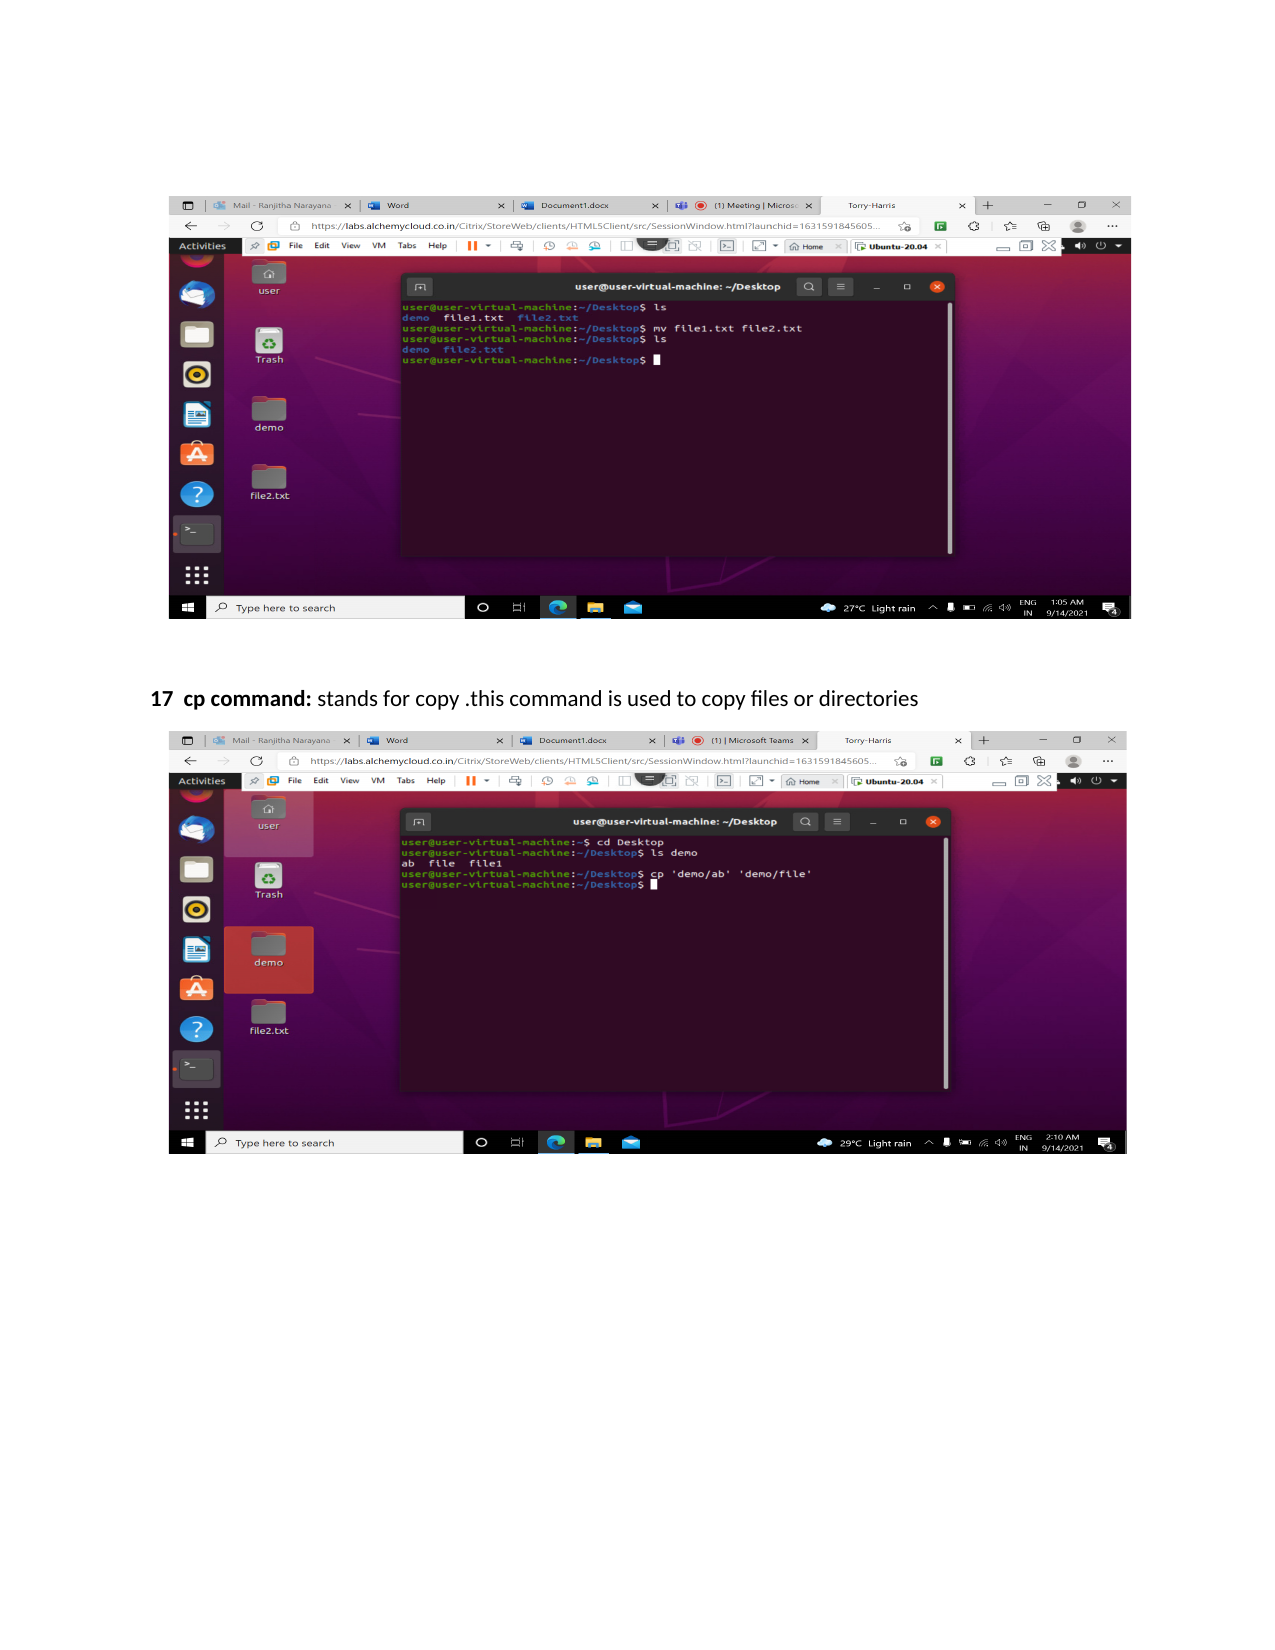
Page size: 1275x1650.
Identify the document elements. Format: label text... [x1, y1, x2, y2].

picture [168, 731, 1127, 1154]
text 17 cp command: stands for copy .this command is used to copy files or directories [150, 684, 1125, 712]
picture [168, 196, 1132, 619]
